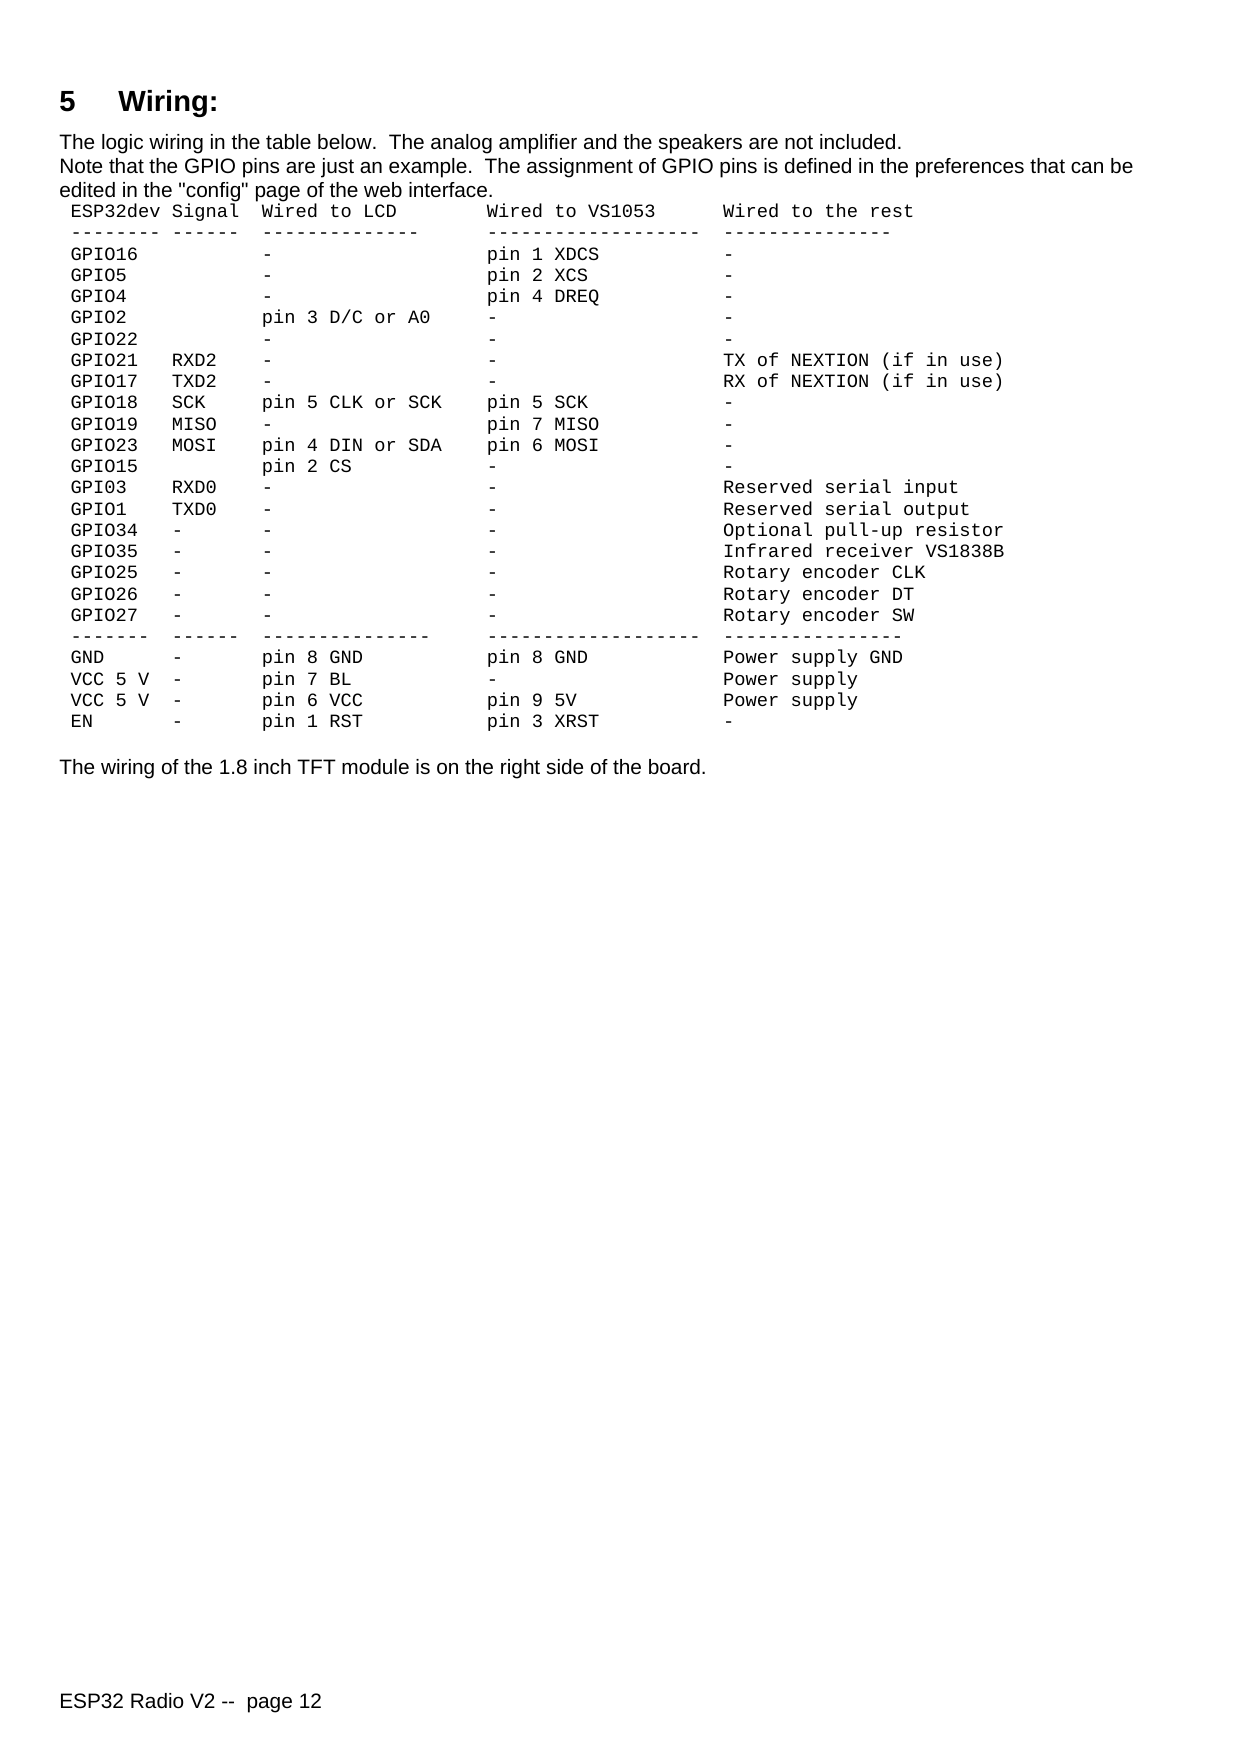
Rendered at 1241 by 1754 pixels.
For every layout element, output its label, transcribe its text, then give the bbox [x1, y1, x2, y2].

text GPIO21 RXD2 - - TX of NEXTION (if in use) [59, 351, 1181, 372]
text GPIO1 TXD0 - - Reserved serial output [59, 499, 1181, 521]
text GPIO16 - pin 1 XDCS - [59, 244, 1181, 266]
text GPIO2 pin 3 D/C or A0 - - [59, 308, 1181, 329]
text GPIO34 - - - Optional pull-up resistor [59, 521, 1181, 542]
text GPIO35 - - - Infrared receiver VS1838B [59, 542, 1181, 563]
text GPIO26 - - - Rotary encoder DT [59, 584, 1181, 606]
text GPIO27 - - - Rotary encoder SW [59, 606, 1181, 627]
text GPIO18 SCK pin 5 CLK or SCK pin 5 SCK - [59, 393, 1181, 414]
text VCC 5 V - pin 7 BL - Power supply [59, 669, 1181, 691]
text ESP32dev Signal Wired to LCD Wired to VS1053 Wired to the rest [59, 202, 1181, 223]
text GPIO4 - pin 4 DREQ - [59, 287, 1181, 308]
text GPIO19 MISO - pin 7 MISO - [59, 414, 1181, 436]
text GPI03 RXD0 - - Reserved serial input [59, 478, 1181, 499]
text ------- ------ --------------- ------------------- ---------------- [59, 627, 1181, 648]
text GPIO15 pin 2 CS - - [59, 457, 1181, 478]
text The wiring of the 1.8 inch TFT module is on the right side of the board. [59, 754, 1181, 802]
text VCC 5 V - pin 6 VCC pin 9 5V Power supply [59, 691, 1181, 712]
text GND - pin 8 GND pin 8 GND Power supply GND [59, 648, 1181, 669]
subtitle Wiring: [59, 84, 1181, 118]
text EN - pin 1 RST pin 3 XRST - [59, 712, 1181, 733]
text GPIO5 - pin 2 XCS - [59, 266, 1181, 287]
text GPIO25 - - - Rotary encoder CLK [59, 563, 1181, 584]
text The logic wiring in the table below. The analog amplifier and the speakers are not included. [59, 130, 1181, 154]
text GPIO23 MOSI pin 4 DIN or SDA pin 6 MOSI - [59, 436, 1181, 457]
text -------- ------ -------------- ------------------- --------------- [59, 223, 1181, 244]
text GPIO17 TXD2 - - RX of NEXTION (if in use) [59, 372, 1181, 393]
text Note that the GPIO pins are just an example. The assignment of GPIO pins is defined in the preferences that can be edited in the "config" page of the web interface. [59, 154, 1181, 202]
text GPIO22 - - - [59, 329, 1181, 351]
